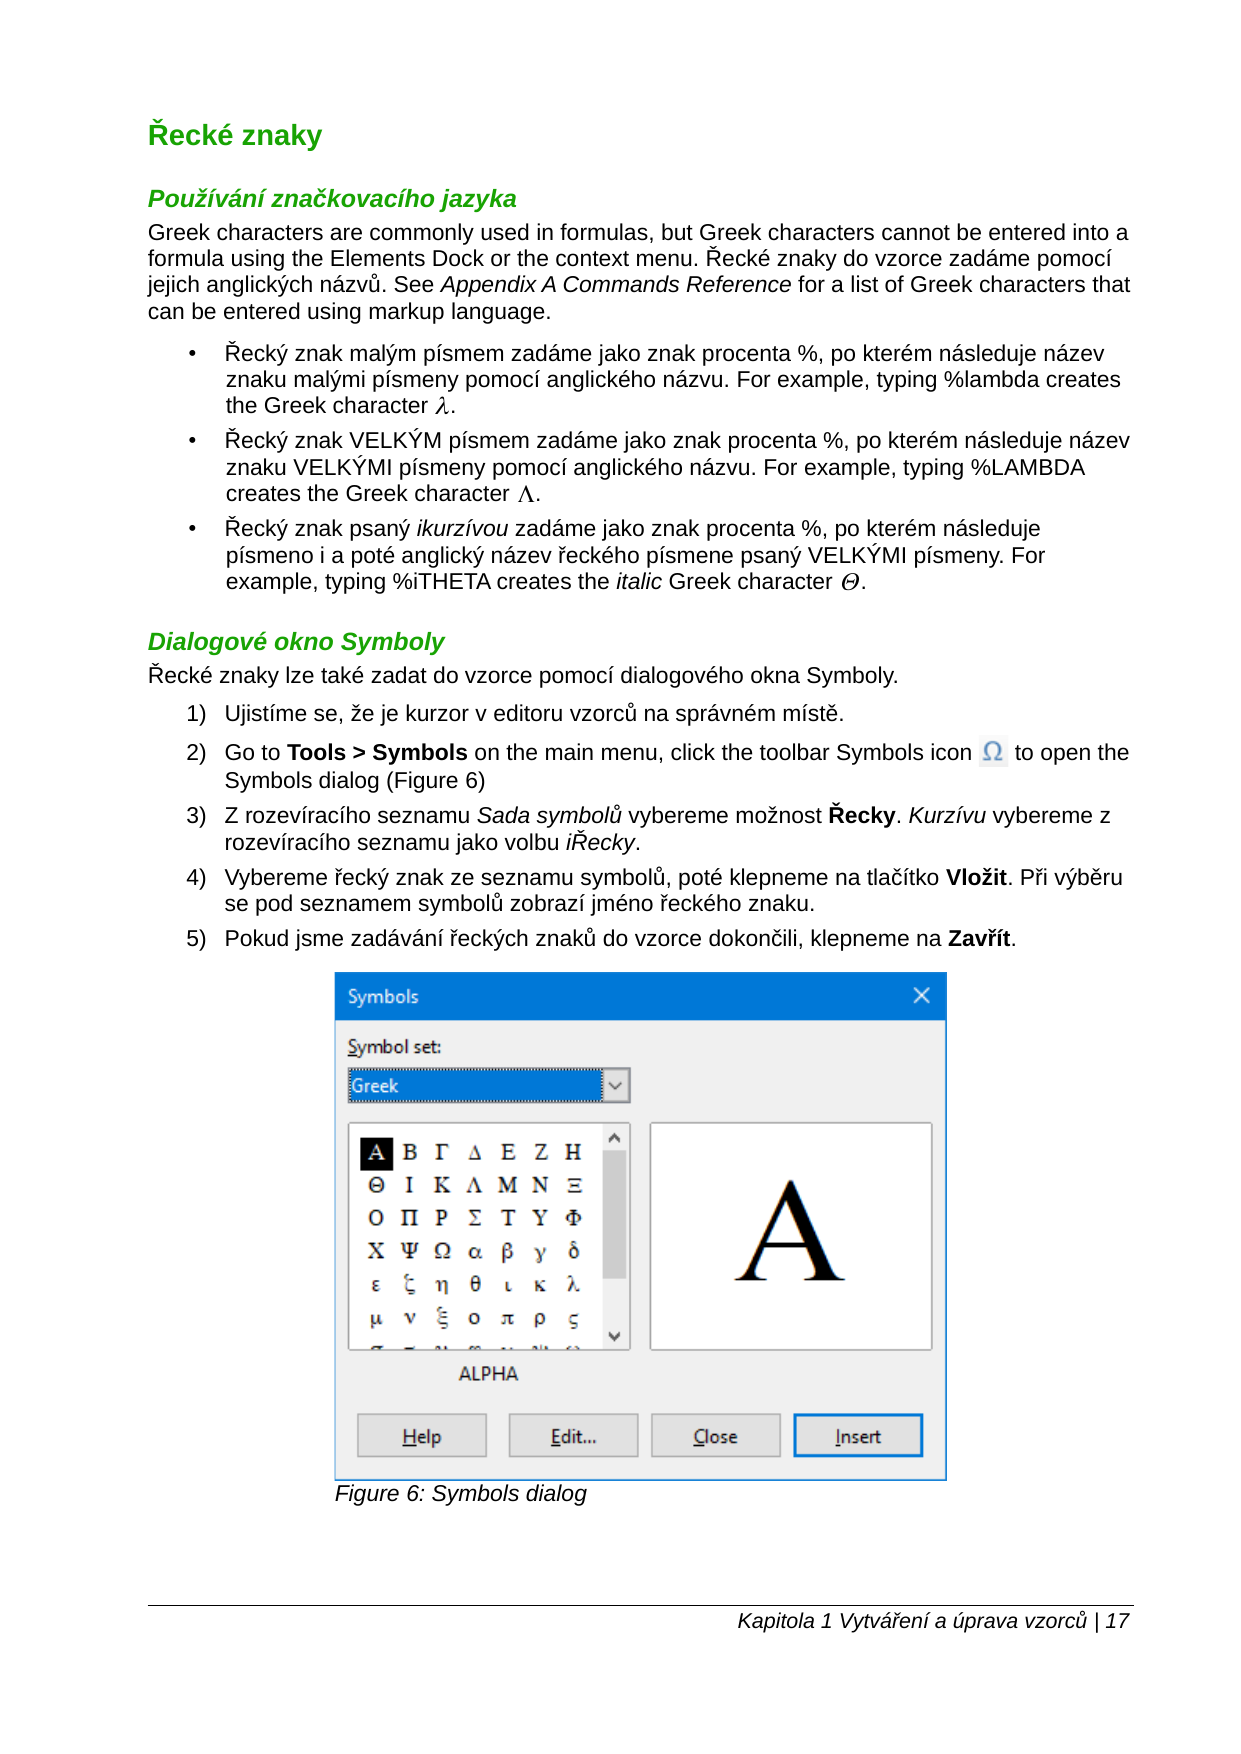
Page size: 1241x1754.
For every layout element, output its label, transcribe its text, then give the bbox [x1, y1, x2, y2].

picture [334, 972, 947, 1481]
list Řecký znak psaný ikurzívou zadáme jako znak procenta %, po kterém následuje písmeno i a poté anglický název řeckého písmene psaný VELKÝMI písmeny. For example, typing %iTHETA creates the italic Greek character . [185, 512, 1134, 597]
picture [978, 735, 1009, 767]
text Řecké znaky lze také zadat do vzorce pomocí dialogového okna Symboly. [148, 662, 1134, 688]
list Ujistíme se, že je kurzor v editoru vzorců na správném místě. [207, 700, 1134, 727]
list Řecký znak VELKÝM písmem zadáme jako znak procenta %, po kterém následuje název znaku VELKÝMI písmeny pomocí anglického názvu. For example, typing %LAMBDA creates the Greek character . [185, 424, 1134, 507]
subtitle Používání značkovacího jazyka [148, 184, 1134, 213]
list Pokud jsme zadávání řeckých znaků do vzorce dokončili, klepneme na Zavřít. [207, 925, 1134, 952]
text Figure 6: Symbols dialog [334, 1481, 947, 1506]
subtitle Dialogové okno Symboly [148, 627, 1134, 656]
list Vybereme řecký znak ze seznamu symbolů, poté klepneme na tlačítko Vložit. Při výběru se pod seznamem symbolů zobrazí jméno řeckého znaku. [207, 864, 1134, 916]
list Go to Tools > Symbols on the main menu, click the toolbar Symbols icon to open the Symbols dialog (Figure 6) [207, 736, 1134, 793]
text Greek characters are commonly used in formulas, but Greek characters cannot be entered into a formula using the Elements Dock or the context menu. Řecké znaky do vzorce zadáme pomocí jejich anglických názvů. See Appendix A Commands Reference for a list of Greek characters that can be entered using markup language. [148, 219, 1134, 324]
subtitle Řecké znaky [148, 118, 1134, 152]
list Z rozevíracího seznamu Sada symbolů vybereme možnost Řecky. Kurzívu vybereme z rozevíracího seznamu jako volbu iŘecky. [207, 802, 1134, 855]
list Řecký znak malým písmem zadáme jako znak procenta %, po kterém následuje název znaku malými písmeny pomocí anglického názvu. For example, typing %lambda creates the Greek character . [185, 337, 1134, 419]
